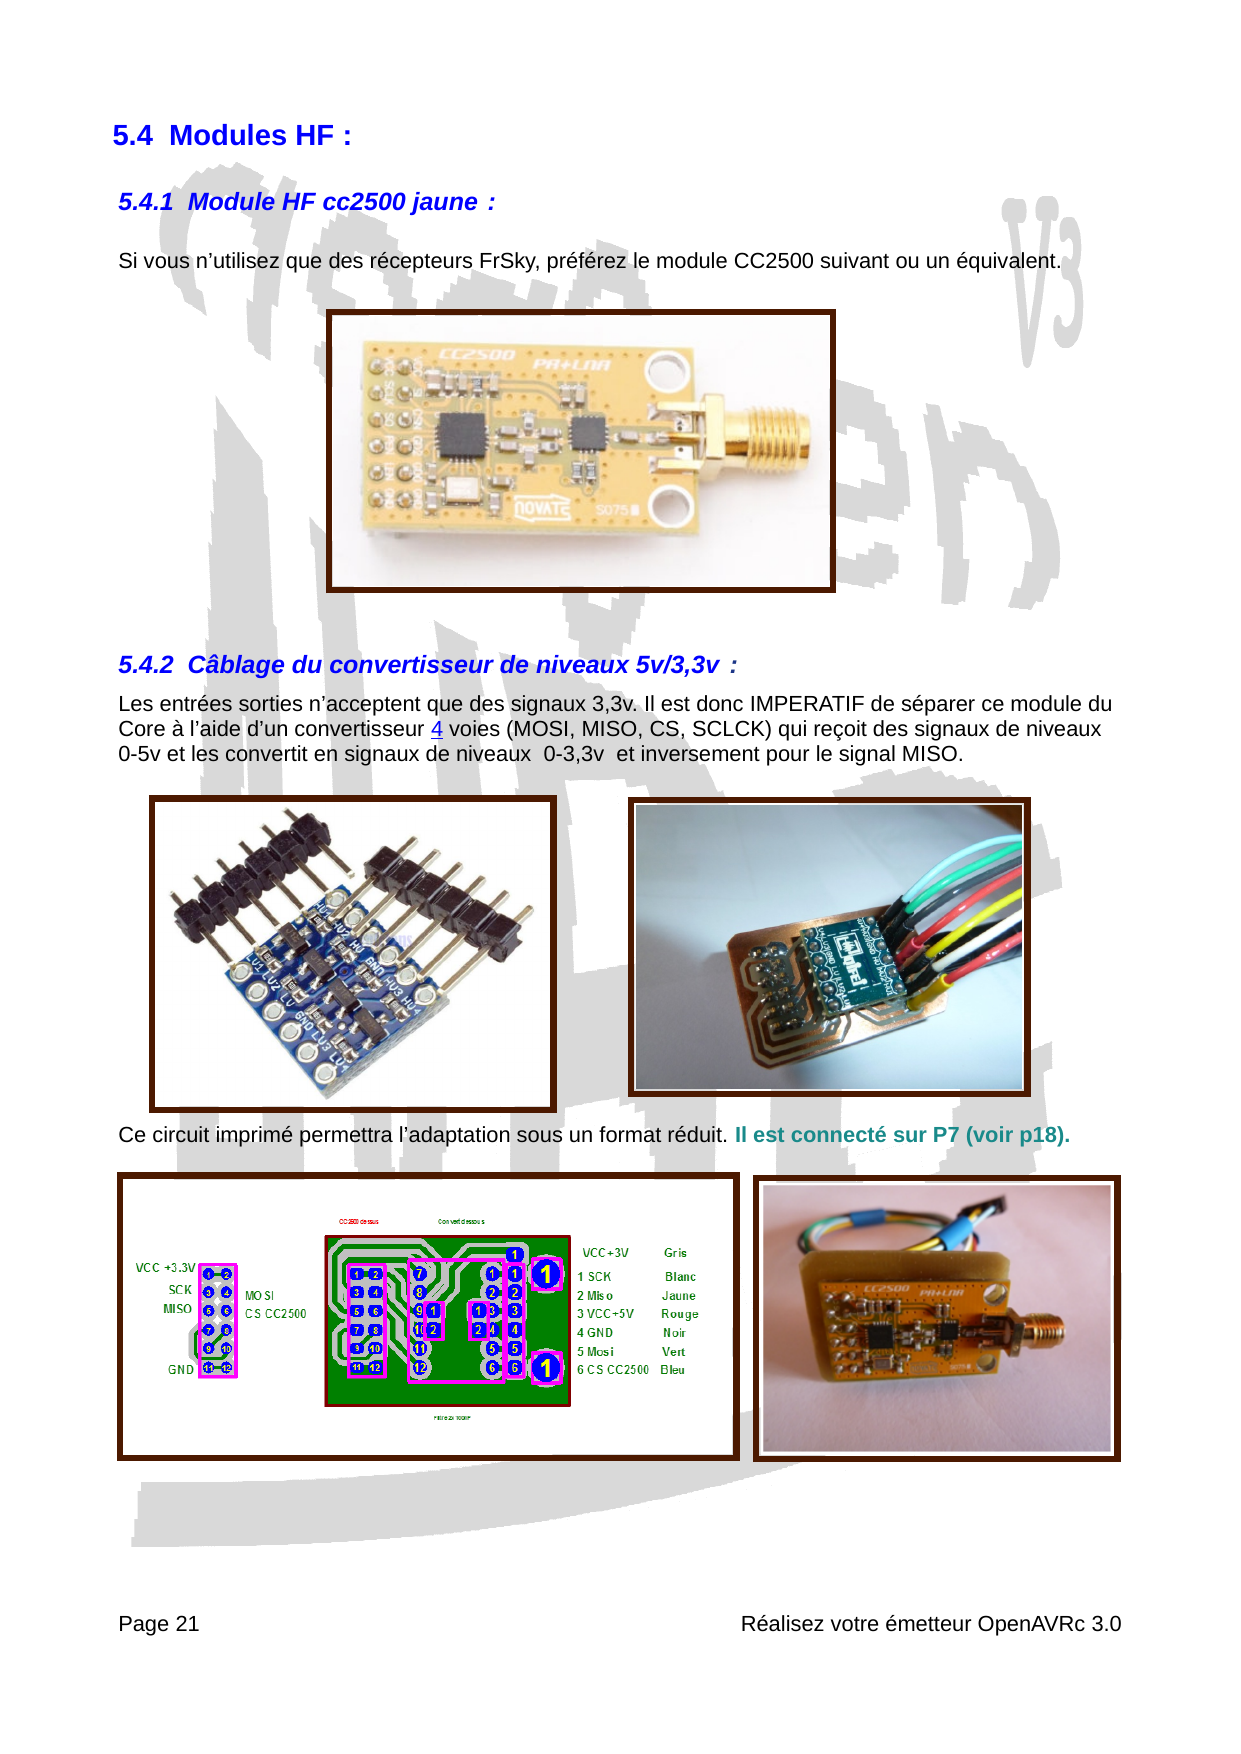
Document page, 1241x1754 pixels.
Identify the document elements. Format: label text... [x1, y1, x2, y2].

picture [333, 316, 829, 586]
picture [156, 802, 549, 1106]
text Les entrées sorties n’acceptent que des signaux 3,3v. Il est donc IMPERATIF de séparer ce module du Core à l’aide d’un convertisseur 4 voies (MOSI, MISO, CS, SCLCK) qui reçoit des signaux de niveaux 0-5v et les convertit en signaux de niveaux 0-3,3v et inversement pour le signal MISO. [118, 691, 1122, 767]
subtitle 5.4.1 Module HF cc2500 jaune : [118, 187, 1122, 216]
picture [125, 1180, 732, 1454]
text Si vous n’utilisez que des récepteurs FrSky, préférez le module CC2500 suivant ou un équivalent. [118, 247, 1122, 273]
subtitle 5.4 Modules HF : [112, 118, 1122, 152]
subtitle 5.4.2 Câblage du convertisseur de niveaux 5v/3,3v : [118, 650, 1122, 678]
picture [635, 804, 1024, 1090]
picture [761, 1183, 1113, 1454]
text Ce circuit imprimé permettra l’adaptation sous un format réduit. Il est connecté sur P7 (voir p18). [118, 1121, 1122, 1147]
